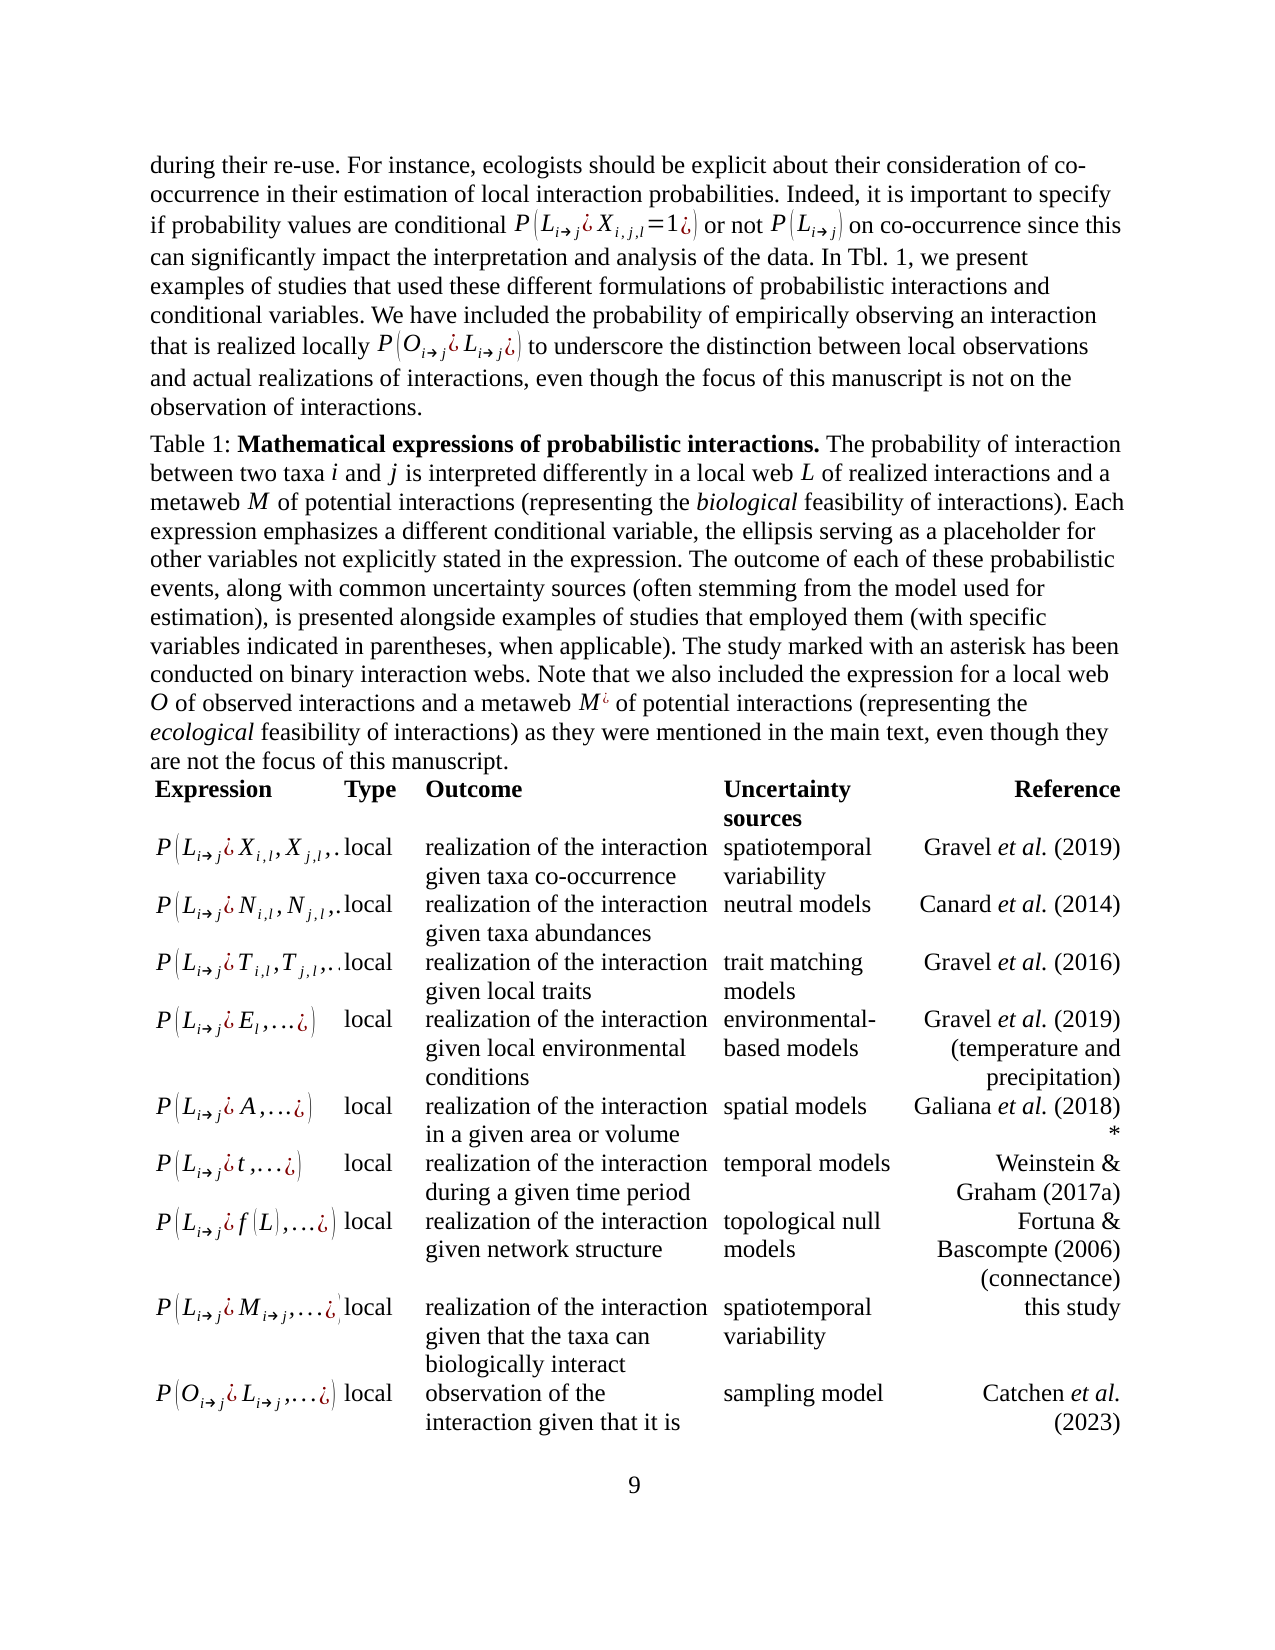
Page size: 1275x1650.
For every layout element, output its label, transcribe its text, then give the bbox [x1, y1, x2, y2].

table_cell neutral models [719, 890, 908, 947]
table_cell Galiana et al. (2018) * [908, 1091, 1125, 1148]
table_cell sampling model [719, 1378, 908, 1436]
table_cell [150, 1206, 339, 1292]
table_cell spatiotemporal variability [719, 1292, 908, 1378]
table_cell [150, 947, 339, 1004]
table_cell Catchen et al. (2023) [908, 1378, 1125, 1436]
table_cell [150, 1005, 339, 1091]
table_cell [150, 890, 339, 947]
table_cell local [340, 1005, 421, 1091]
table_header Outcome [421, 775, 719, 832]
table_cell realization of the interaction given local environmental conditions [421, 1005, 719, 1091]
table_cell local [340, 1091, 421, 1148]
table_cell local [340, 947, 421, 1004]
table_cell realization of the interaction during a given time period [421, 1148, 719, 1206]
table_cell [150, 1378, 339, 1436]
table_cell local [340, 1148, 421, 1206]
table_cell this study [908, 1292, 1125, 1378]
table_cell local [340, 1206, 421, 1292]
text Table 1: Mathematical expressions of probabilistic interactions. The probability of interaction between two taxa and is interpreted differently in a local web of realized interactions and a metaweb of potential interactions (representing the biological feasibility of interactions). Each expression emphasizes a different conditional variable, the ellipsis serving as a placeholder for other variables not explicitly stated in the expression. The outcome of each of these probabilistic events, along with common uncertainty sources (often stemming from the model used for estimation), is presented alongside examples of studies that employed them (with specific variables indicated in parentheses, when applicable). The study marked with an asterisk has been conducted on binary interaction webs. Note that we also included the expression for a local web of observed interactions and a metaweb of potential interactions (representing the ecological feasibility of interactions) as they were mentioned in the main text, even though they are not the focus of this manuscript. [150, 429, 1125, 774]
table_cell Gravel et al. (2016) [908, 947, 1125, 1004]
table_cell topological null models [719, 1206, 908, 1292]
table_cell realization of the interaction given taxa abundances [421, 890, 719, 947]
table_cell [150, 832, 339, 889]
table_cell local [340, 832, 421, 889]
table_cell local [340, 1378, 421, 1436]
table_cell realization of the interaction given network structure [421, 1206, 719, 1292]
table_header Expression [150, 775, 339, 832]
table_cell realization of the interaction in a given area or volume [421, 1091, 719, 1148]
table_cell Canard et al. (2014) [908, 890, 1125, 947]
table_cell environmental-based models [719, 1005, 908, 1091]
table_cell Fortuna & Bascompte (2006) (connectance) [908, 1206, 1125, 1292]
table_cell Gravel et al. (2019) (temperature and precipitation) [908, 1005, 1125, 1091]
table_cell spatiotemporal variability [719, 832, 908, 889]
table_cell realization of the interaction given that the taxa can biologically interact [421, 1292, 719, 1378]
table_cell trait matching models [719, 947, 908, 1004]
table_cell Gravel et al. (2019) [908, 832, 1125, 889]
table_cell local [340, 1292, 421, 1378]
text The representation of the local context in which probabilities are estimated and the variables that should be taken into consideration depend on the study system, the objectives of the study, and the resources available to the researchers. In other words, these variables do not systematically need to be accounted for. For example, in Gravel et al. (2019), for the purpose of model comparison, some models incorporated environmental variables as conditions of interaction probabilities, while others did not. When accounted for, these variables should be clearly described in the documentation of the data (Brimacombe et al. 2023), preferentially in mathematical terms to avoid any confusion in their interpretation and to limit manipulation errors during their re-use. For instance, ecologists should be explicit about their consideration of co-occurrence in their estimation of local interaction probabilities. Indeed, it is important to specify if probability values are conditional or not on co-occurrence since this can significantly impact the interpretation and analysis of the data. In Tbl. 1, we present examples of studies that used these different formulations of probabilistic interactions and conditional variables. We have included the probability of empirically observing an interaction that is realized locally to underscore the distinction between local observations and actual realizations of interactions, even though the focus of this manuscript is not on the observation of interactions. [150, 150, 1125, 421]
table_header Reference [908, 775, 1125, 832]
table_cell realization of the interaction given local traits [421, 947, 719, 1004]
table_cell temporal models [719, 1148, 908, 1206]
table_header Type [340, 775, 421, 832]
table_cell [150, 1091, 339, 1148]
table_cell spatial models [719, 1091, 908, 1148]
table_cell [150, 1148, 339, 1206]
table_cell Weinstein & Graham (2017a) [908, 1148, 1125, 1206]
table_cell realization of the interaction given taxa co-occurrence [421, 832, 719, 889]
table_header Uncertainty sources [719, 775, 908, 832]
table_cell [150, 1292, 339, 1378]
table_cell observation of the interaction given that it is [421, 1378, 719, 1436]
table_cell local [340, 890, 421, 947]
